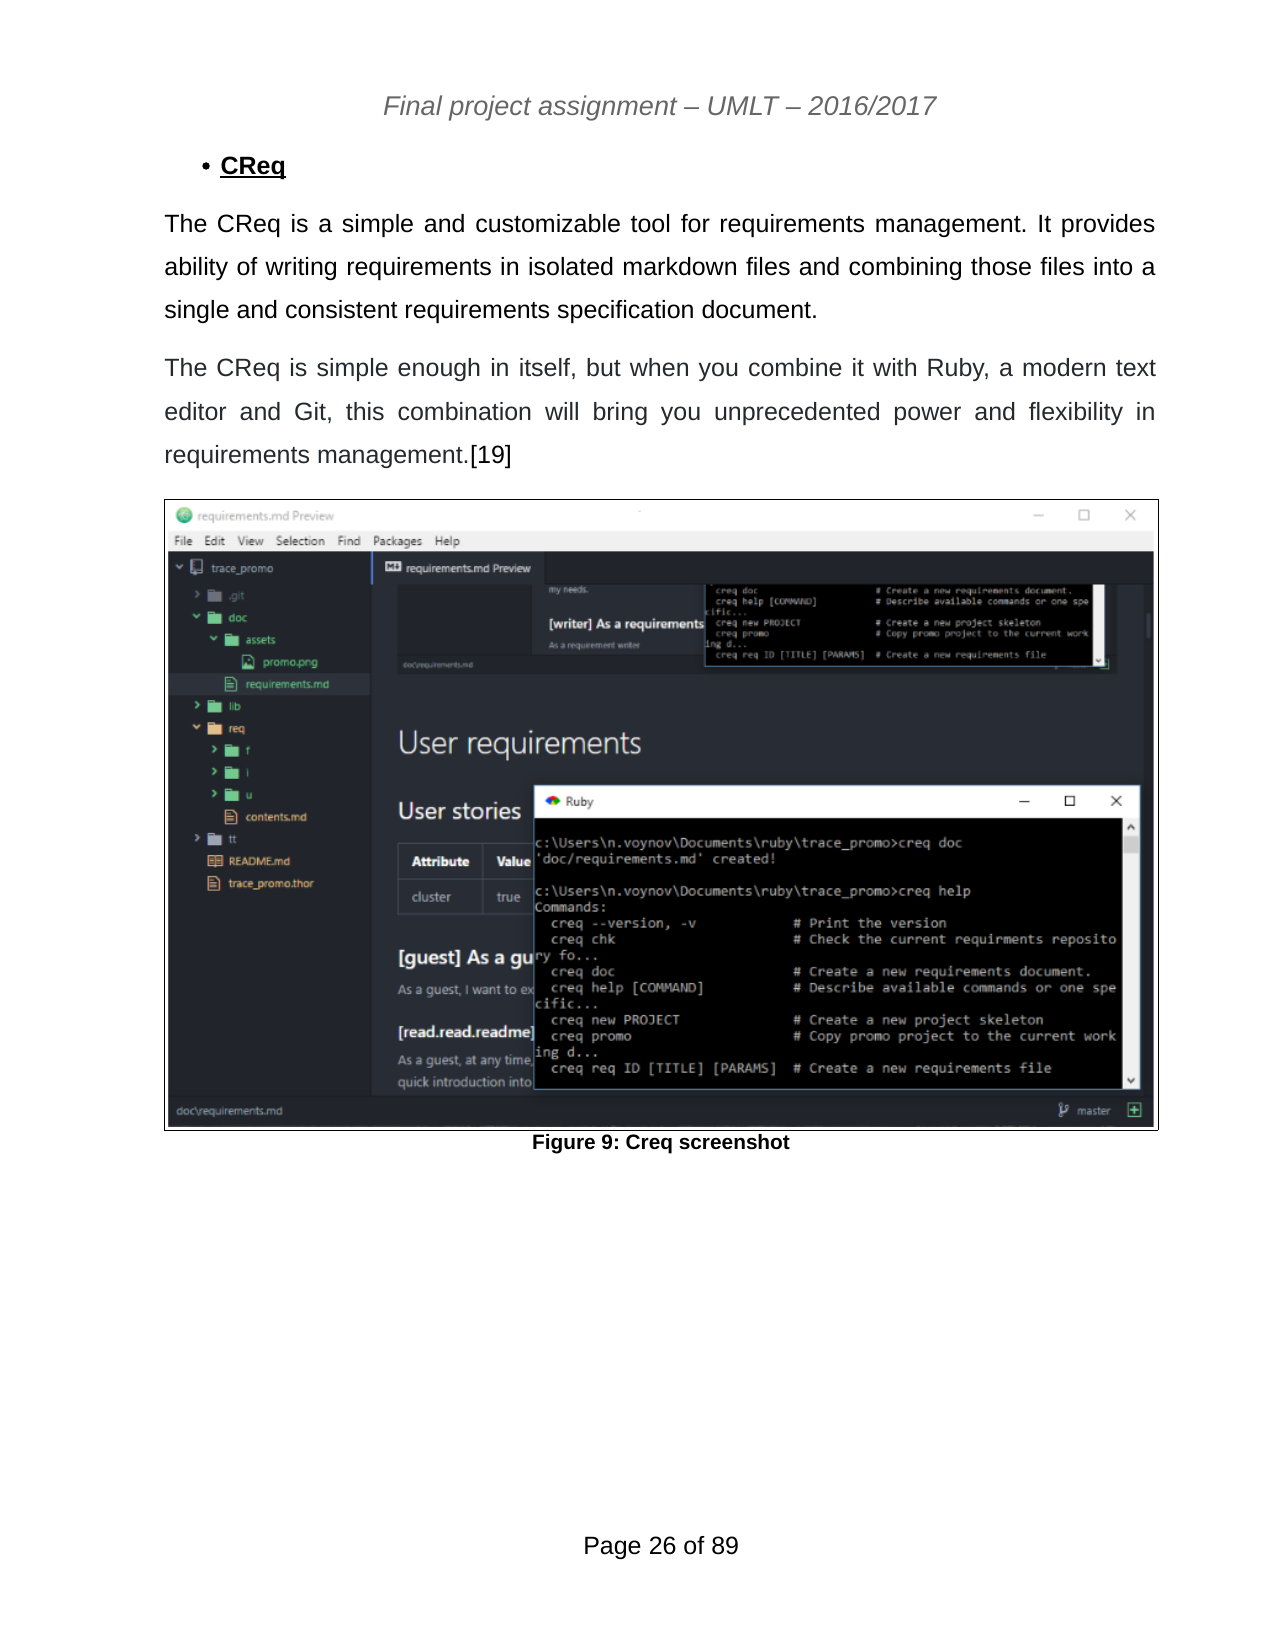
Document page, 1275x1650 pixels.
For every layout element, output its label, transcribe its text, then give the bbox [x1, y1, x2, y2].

text The CReq is a simple and customizable tool for requirements management. It provides ability of writing requirements in isolated markdown files and combining those files into a single and consistent requirements specification document. [164, 209, 1158, 324]
text The CReq is simple enough in itself, but when you combine it with Ruby, a modern text editor and Git, this combination will bring you unprecedented power and flexibility in requirements management.[19] [164, 353, 1158, 468]
picture [167, 501, 1155, 1127]
subtitle Figure 9: Creq screenshot [164, 1131, 1158, 1154]
subtitle [165, 500, 1158, 1130]
list CReq [202, 151, 1158, 180]
